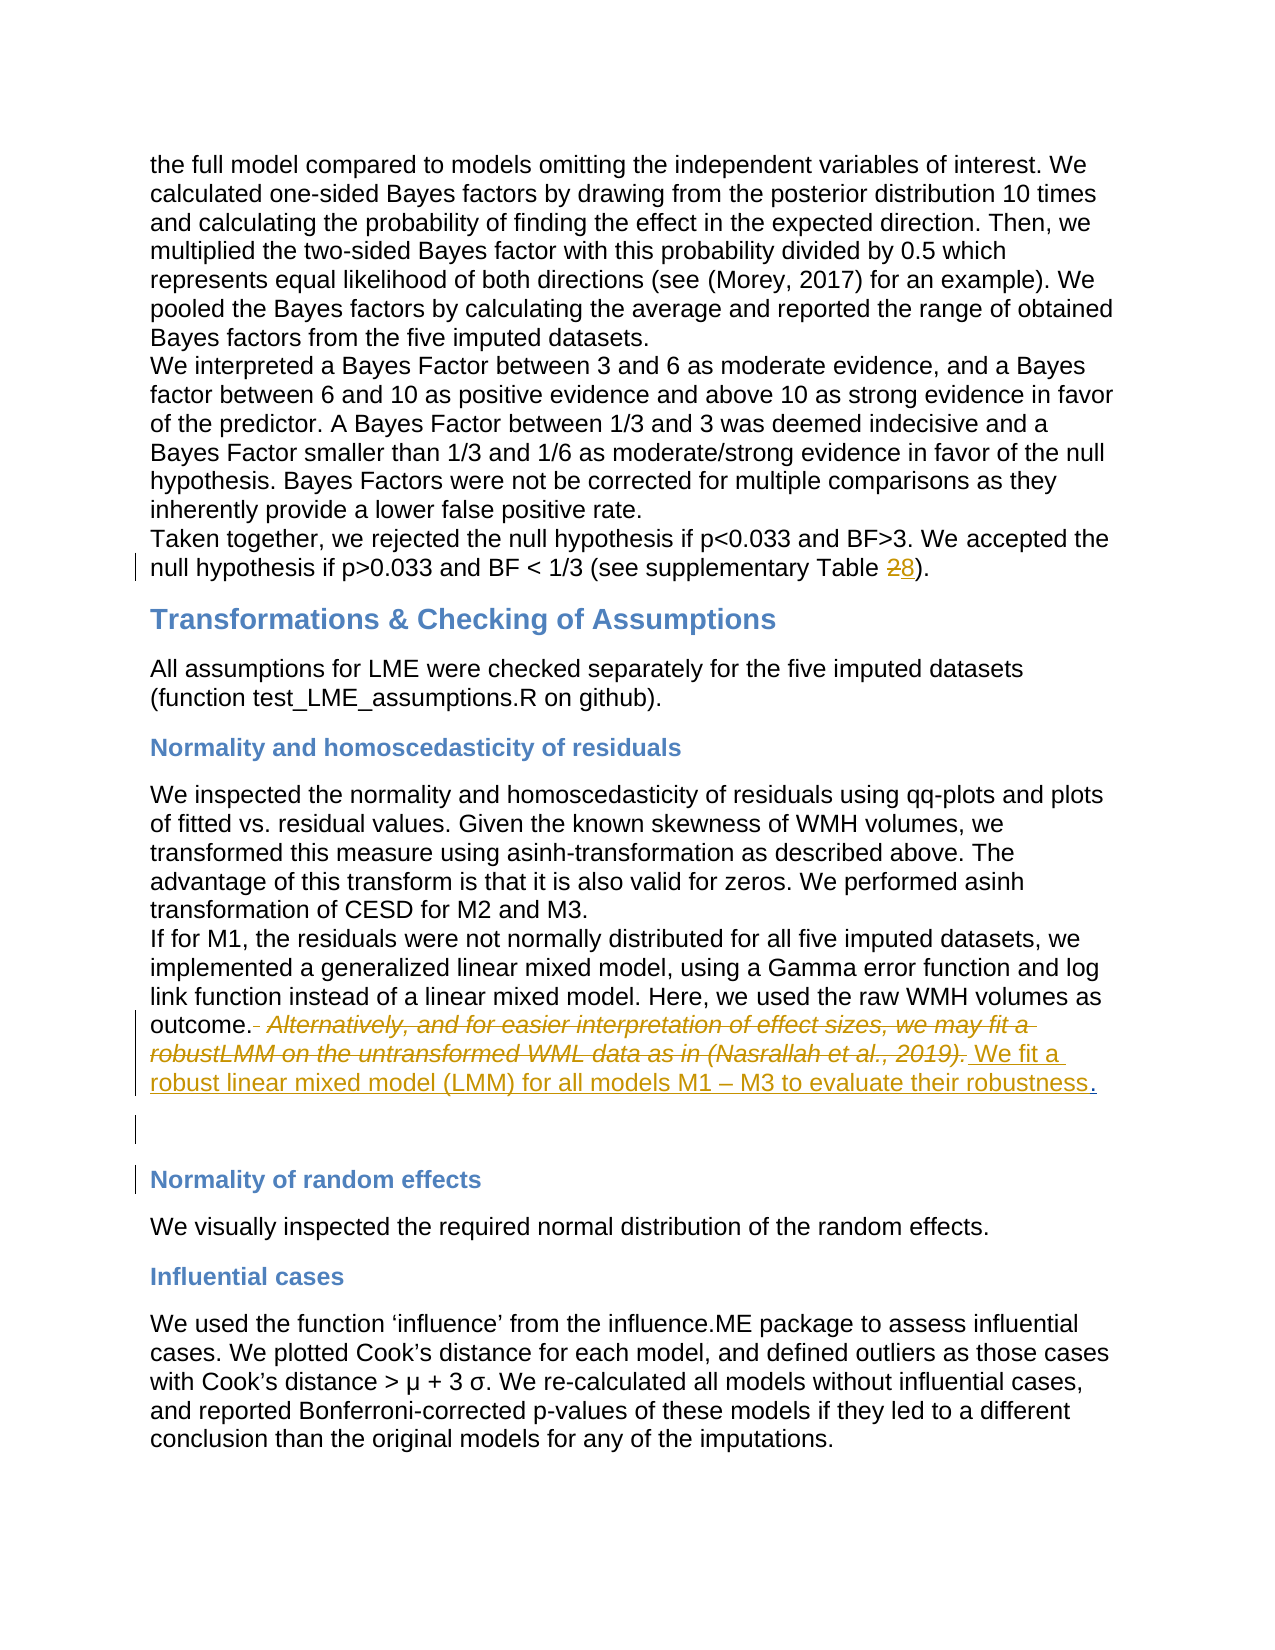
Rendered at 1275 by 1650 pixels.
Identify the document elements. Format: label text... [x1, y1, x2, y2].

text We inspected the normality and homoscedasticity of residuals using qq-plots and plots of fitted vs. residual values. Given the known skewness of WMH volumes, we transformed this measure using asinh-transformation as described above. The advantage of this transform is that it is also valid for zeros. We performed asinh transformation of CESD for M2 and M3. If for M1, the residuals were not normally distributed for all five imputed datasets, we implemented a generalized linear mixed model, using a Gamma error function and log link function instead of a linear mixed model. Here, we used the raw WMH volumes as outcome. We fit a robust linear mixed model (LMM) for all models M1 – M3 to evaluate their robustness. [150, 780, 1125, 1096]
text We used the function ‘influence’ from the influence.ME package to assess influential cases. We plotted Cook’s distance for each model, and defined outliers as those cases with Cook’s distance > μ + 3 σ. We re-calculated all models without influential cases, and reported Bonferroni-corrected p-values of these models if they led to a different conclusion than the original models for any of the imputations. [150, 1309, 1125, 1453]
subtitle Influential cases [150, 1262, 1125, 1291]
subtitle Normality and homoscedasticity of residuals [150, 733, 1125, 761]
subtitle Normality of random effects [150, 1165, 1125, 1193]
subtitle Transformations & Checking of Assumptions [150, 602, 1125, 636]
text We visually inspected the required normal distribution of the random effects. [150, 1212, 1125, 1241]
text All assumptions for LME were checked separately for the five imputed datasets (function test_LME_assumptions.R on github). [150, 654, 1125, 712]
text We based our inference on frequentist and Bayesian full null model comparison. For frequentist statistics, we used the two-sided p-value for the fixed effects calculated in lmerTest using Satterthwaite’s denominator degrees of freedom. .Additionally, we applied a multivariate Wald test implemented as D1 in mice to compare models with and without the terms of interest age x DBP baseline and WMH change for multiple imputations.As we have directed hypotheses, we used one-sided p-values (αTwoSided = 2 * αOneSided). We will Bonferroni-adjust for 3 tested hypotheses by dividing the alpha-level of 0.05 by 3 (αOneSided < 0.05/3). Practically, we used αTwoSided =2* αOneSided /3 = 0.033 as threshold on the two-sided p-values we received from lmerTest and D1.. To obtain Bayes Factors, we fit generalTestBF with the options whichModels="top", multicore = T, neverExclude = c("age_base", "^age_change$", "^DBP_base$", "^WHR_base$", "gender", "icv", "id") to the data. Subject was defined as a random effect and we used the software’s default priors (i.e. JZS prior with a Cauchy prior on effect size and the Jeffreys prior on variance). We extracted Bayes Factors for the full model compared to models omitting the independent variables of interest. We calculated one-sided Bayes factors by drawing from the posterior distribution 10 times and calculating the probability of finding the effect in the expected direction. Then, we multiplied the two-sided Bayes factor with this probability divided by 0.5 which represents equal likelihood of both directions (see (Morey, 2017) for an example). We pooled the Bayes factors by calculating the average and reported the range of obtained Bayes factors from the five imputed datasets. We interpreted a Bayes Factor between 3 and 6 as moderate evidence, and a Bayes factor between 6 and 10 as positive evidence and above 10 as strong evidence in favor of the predictor. A Bayes Factor between 1/3 and 3 was deemed indecisive and a Bayes Factor smaller than 1/3 and 1/6 as moderate/strong evidence in favor of the null hypothesis. Bayes Factors were not be corrected for multiple comparisons as they inherently provide a lower false positive rate. Taken together, we rejected the null hypothesis if p<0.033 and BF>3. We accepted the null hypothesis if p>0.033 and BF < 1/3 (see supplementary Table 8). [150, 150, 1125, 581]
